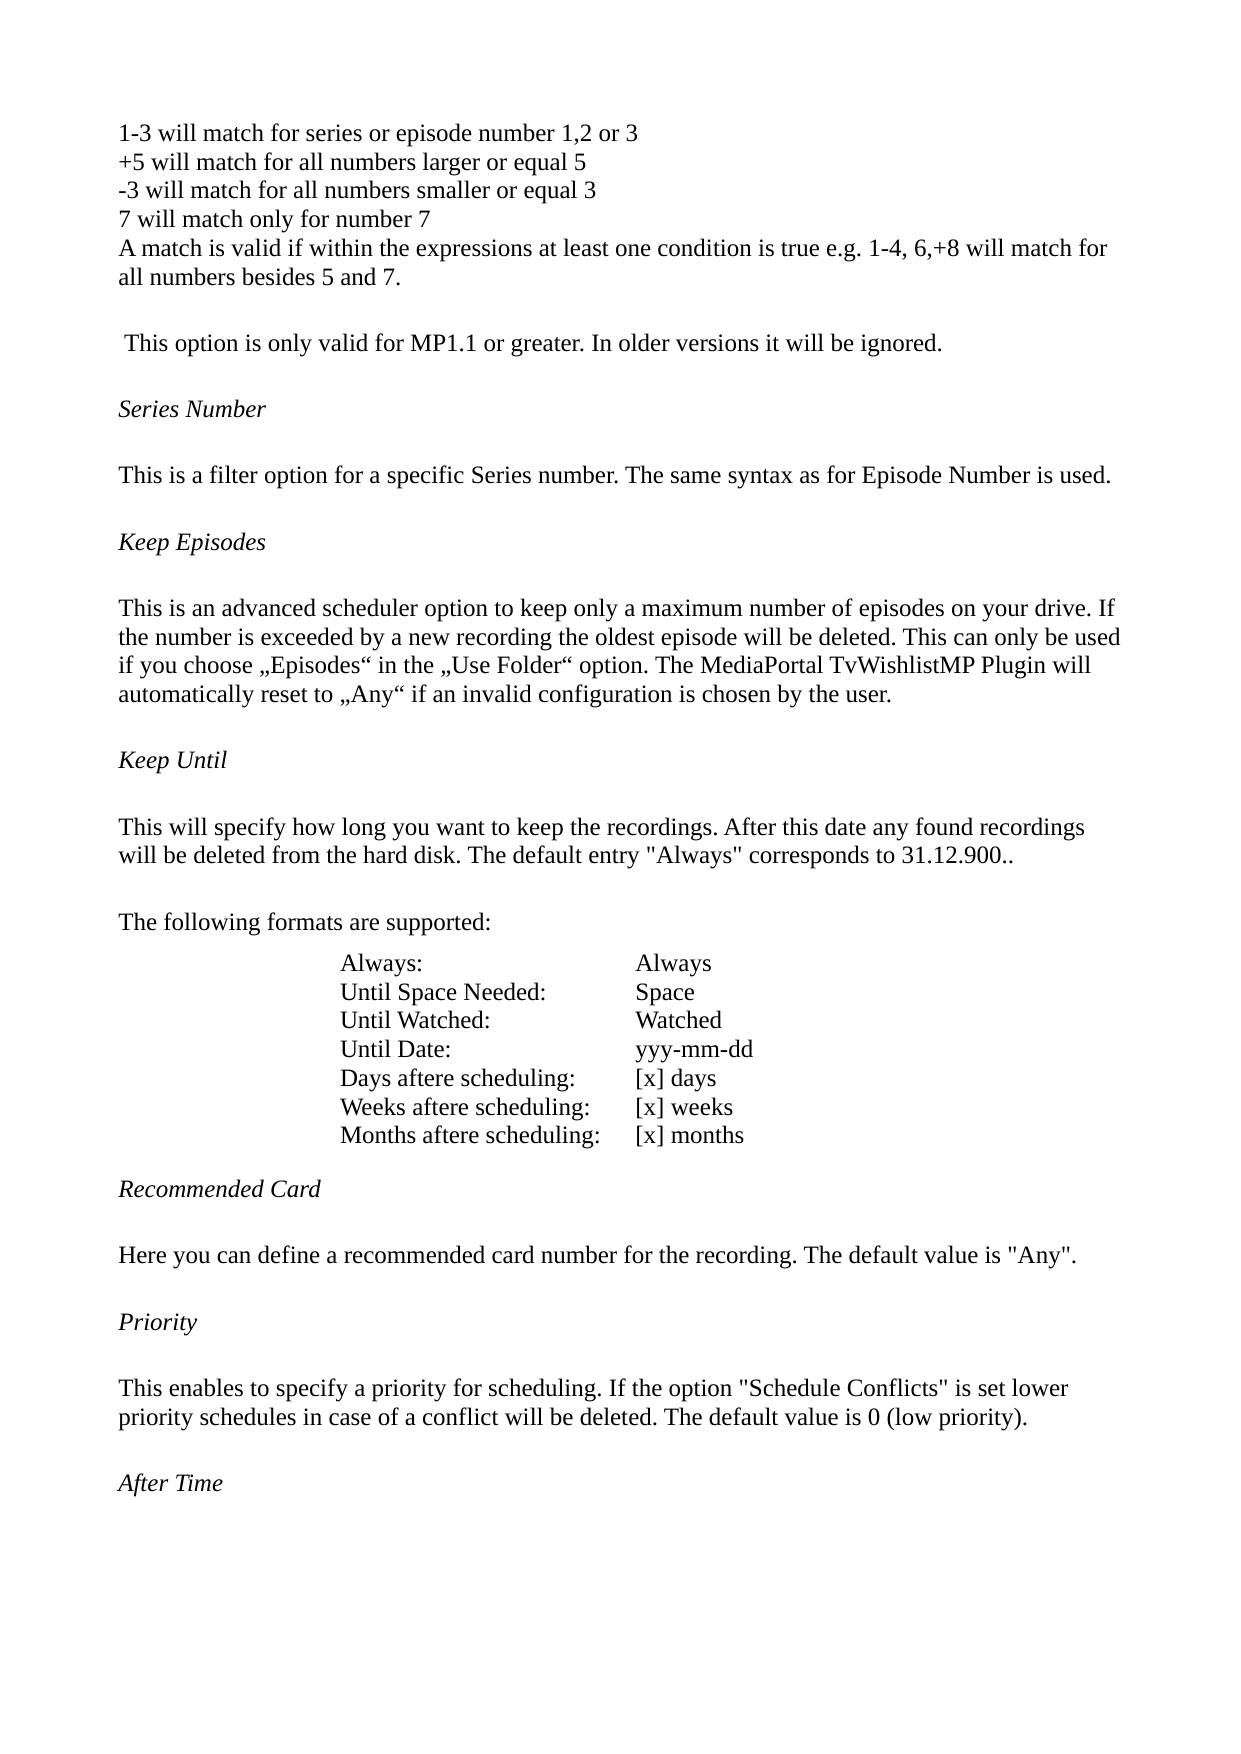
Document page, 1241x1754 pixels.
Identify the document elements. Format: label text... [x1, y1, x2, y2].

text Keep Episodes [118, 527, 1122, 556]
text This option is only valid for MP1.1 or greater. In older versions it will be ignored. [118, 328, 1122, 357]
text Until Watched: Watched [118, 1006, 1122, 1034]
text This enables to specify a priority for scheduling. If the option "Schedule Conflicts" is set lower priority schedules in case of a conflict will be deleted. The default value is 0 (low priority). [118, 1373, 1122, 1431]
text Recommended Card [118, 1174, 1122, 1203]
text Until Space Needed: Space [118, 977, 1122, 1006]
text Weeks aftere scheduling: [x] weeks [118, 1092, 1122, 1121]
text This is an advanced scheduler option to keep only a maximum number of episodes on your drive. If the number is exceeded by a new recording the oldest episode will be deleted. This can only be used if you choose „Episodes“ in the „Use Folder“ option. The MediaPortal TvWishlistMP Plugin will automatically reset to „Any“ if an invalid configuration is chosen by the user. [118, 593, 1122, 708]
text This will specify how long you want to keep the recordings. After this date any found recordings will be deleted from the hard disk. The default entry "Always" corresponds to 31.12.900.. [118, 812, 1122, 869]
text The following formats are supported: [118, 907, 1122, 936]
text Priority [118, 1307, 1122, 1336]
text Keep Until [118, 746, 1122, 774]
text Until Date: yyy-mm-dd [118, 1034, 1122, 1063]
text Always: Always [118, 948, 1122, 977]
text Here you can define a recommended card number for the recording. The default value is "Any". [118, 1241, 1122, 1269]
text 1-3 will match for series or episode number 1,2 or 3 +5 will match for all numbers larger or equal 5 -3 will match for all numbers smaller or equal 3 7 will match only for number 7 A match is valid if within the expressions at least one condition is true e.g. 1-4, 6,+8 will match for all numbers besides 5 and 7. [118, 118, 1122, 291]
text Months aftere scheduling: [x] months [118, 1121, 1122, 1149]
text This is a filter option for a specific Series number. The same syntax as for Episode Number is used. [118, 461, 1122, 489]
text After Time [118, 1468, 1122, 1497]
text Days aftere scheduling: [x] days [118, 1063, 1122, 1092]
text Series Number [118, 394, 1122, 423]
